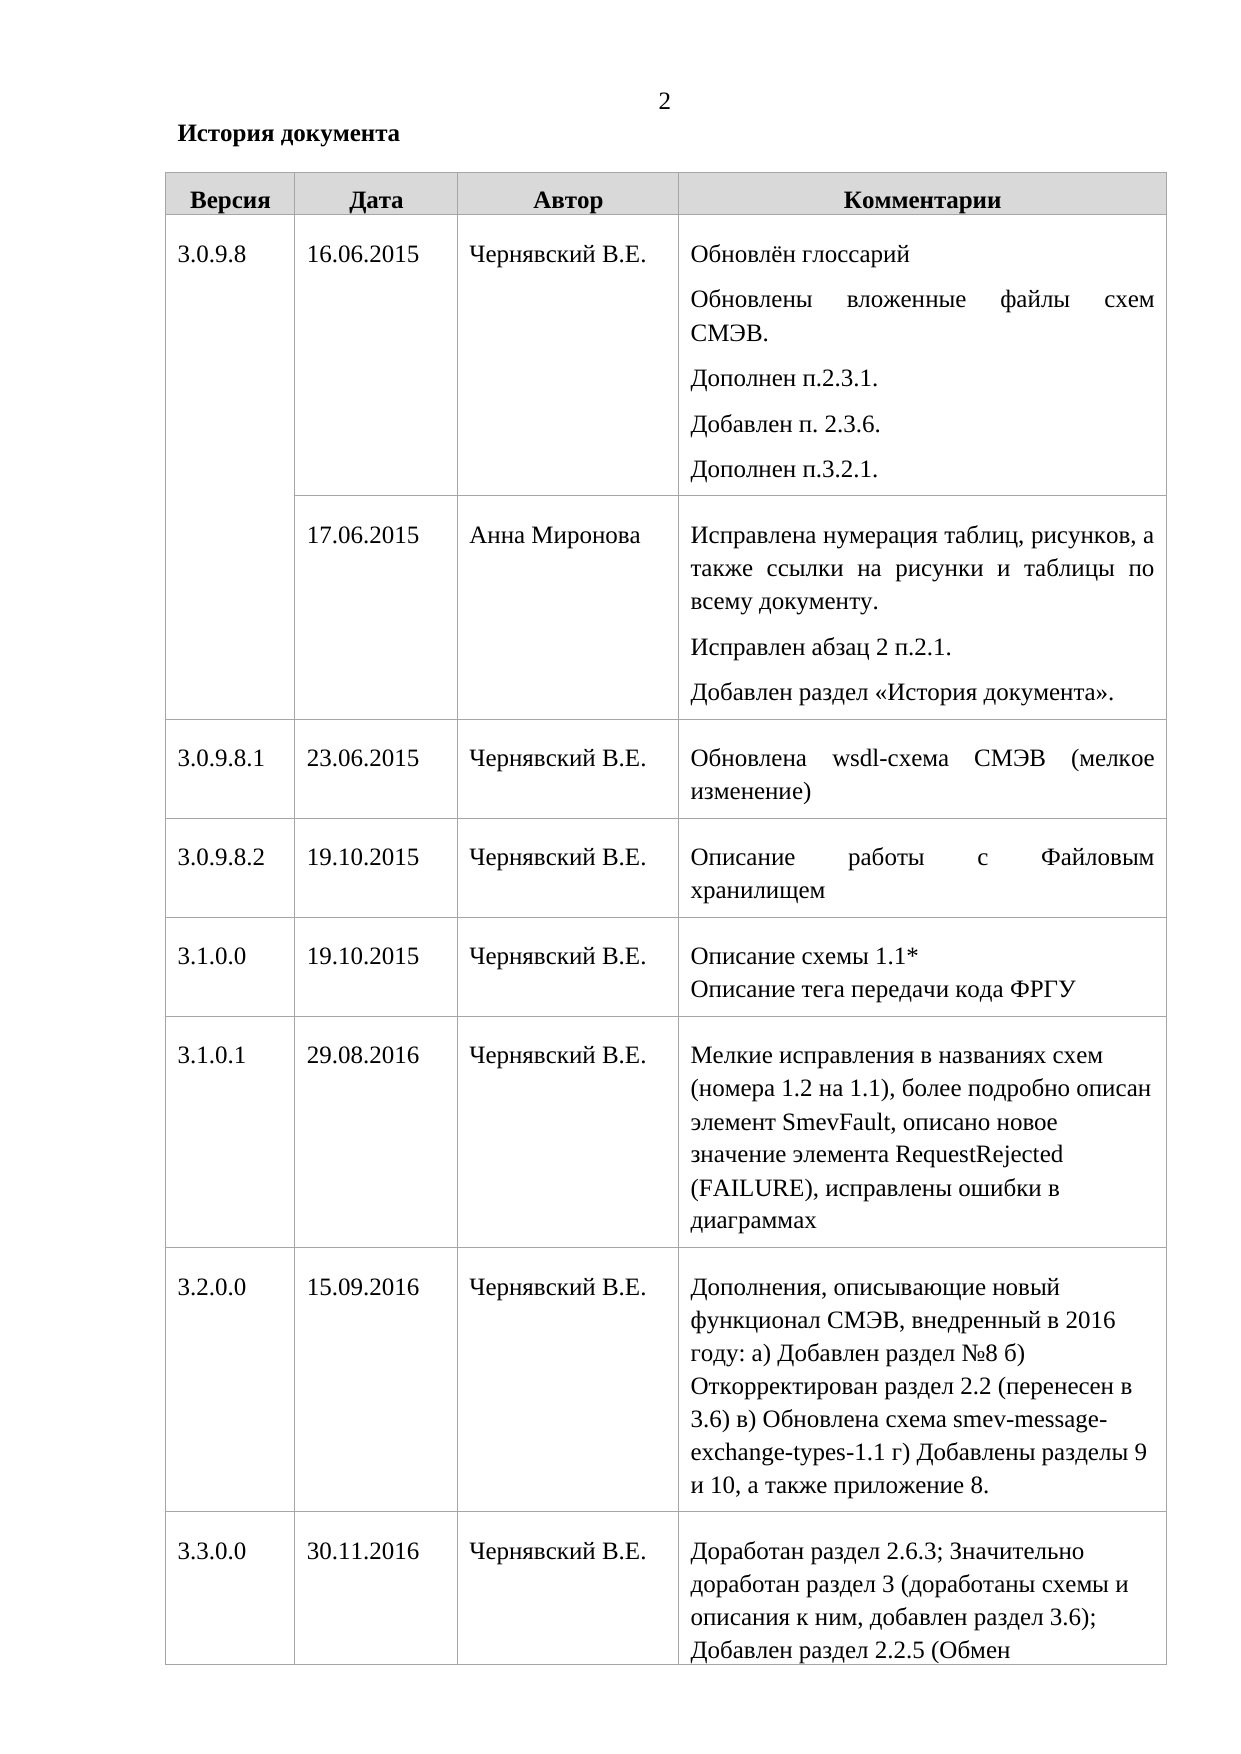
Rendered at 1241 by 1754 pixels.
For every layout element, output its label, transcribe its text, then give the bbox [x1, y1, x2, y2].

table_cell 19.10.2015 [295, 819, 457, 917]
table_cell Обновлён глоссарий Обновлены вложенные файлы схем СМЭВ. Дополнен п.2.3.1. Добавлен п. 2.3.6. Дополнен п.3.2.1. [679, 215, 1166, 495]
table_cell 19.10.2015 [295, 918, 457, 1016]
table_cell Чернявский В.Е. [458, 1017, 678, 1247]
table_cell Чернявский В.Е. [458, 1248, 678, 1511]
table_cell 3.3.0.0 [166, 1512, 294, 1664]
table_cell 29.08.2016 [295, 1017, 457, 1247]
table_cell Обновлена wsdl-схема СМЭВ (мелкое изменение) [679, 720, 1166, 818]
table_cell Мелкие исправления в названиях схем (номера 1.2 на 1.1), более подробно описан элемент SmevFault, описано новое значение элемента RequestRejected (FAILURE), исправлены ошибки в диаграммах [679, 1017, 1166, 1247]
table_header Дата [295, 173, 457, 214]
table_cell Доработан раздел 2.6.3; Значительно доработан раздел 3 (доработаны схемы и описания к ним, добавлен раздел 3.6); Добавлен раздел 2.2.5 (Обмен [679, 1512, 1166, 1664]
table_header Автор [458, 173, 678, 214]
table_cell Анна Миронова [458, 496, 678, 718]
table_header Версия [166, 173, 294, 214]
table_cell Чернявский В.Е. [458, 215, 678, 495]
table_cell 23.06.2015 [295, 720, 457, 818]
text История документа [177, 118, 1152, 147]
table_cell Чернявский В.Е. [458, 918, 678, 1016]
table_cell 17.06.2015 [295, 496, 457, 718]
table_cell 3.2.0.0 [166, 1248, 294, 1511]
table_cell Чернявский В.Е. [458, 819, 678, 917]
table_cell 3.1.0.0 [166, 918, 294, 1016]
table_cell 3.0.9.8 [166, 215, 294, 718]
table_cell 3.0.9.8.2 [166, 819, 294, 917]
table_cell Описание работы с Файловым хранилищем [679, 819, 1166, 917]
table_header Комментарии [679, 173, 1166, 214]
table_cell Чернявский В.Е. [458, 720, 678, 818]
table_cell 3.1.0.1 [166, 1017, 294, 1247]
table_cell 16.06.2015 [295, 215, 457, 495]
table_cell 30.11.2016 [295, 1512, 457, 1664]
table_cell 3.0.9.8.1 [166, 720, 294, 818]
table_cell Исправлена нумерация таблиц, рисунков, а также ссылки на рисунки и таблицы по всему документу. Исправлен абзац 2 п.2.1. Добавлен раздел «История документа». [679, 496, 1166, 718]
table_cell 15.09.2016 [295, 1248, 457, 1511]
table_cell Чернявский В.Е. [458, 1512, 678, 1664]
table_cell Описание схемы 1.1* Описание тега передачи кода ФРГУ [679, 918, 1166, 1016]
table_cell Дополнения, описывающие новый функционал СМЭВ, внедренный в 2016 году: а) Добавлен раздел №8 б) Откорректирован раздел 2.2 (перенесен в 3.6) в) Обновлена схема smev-message-exchange-types-1.1 г) Добавлены разделы 9 и 10, а также приложение 8. [679, 1248, 1166, 1511]
